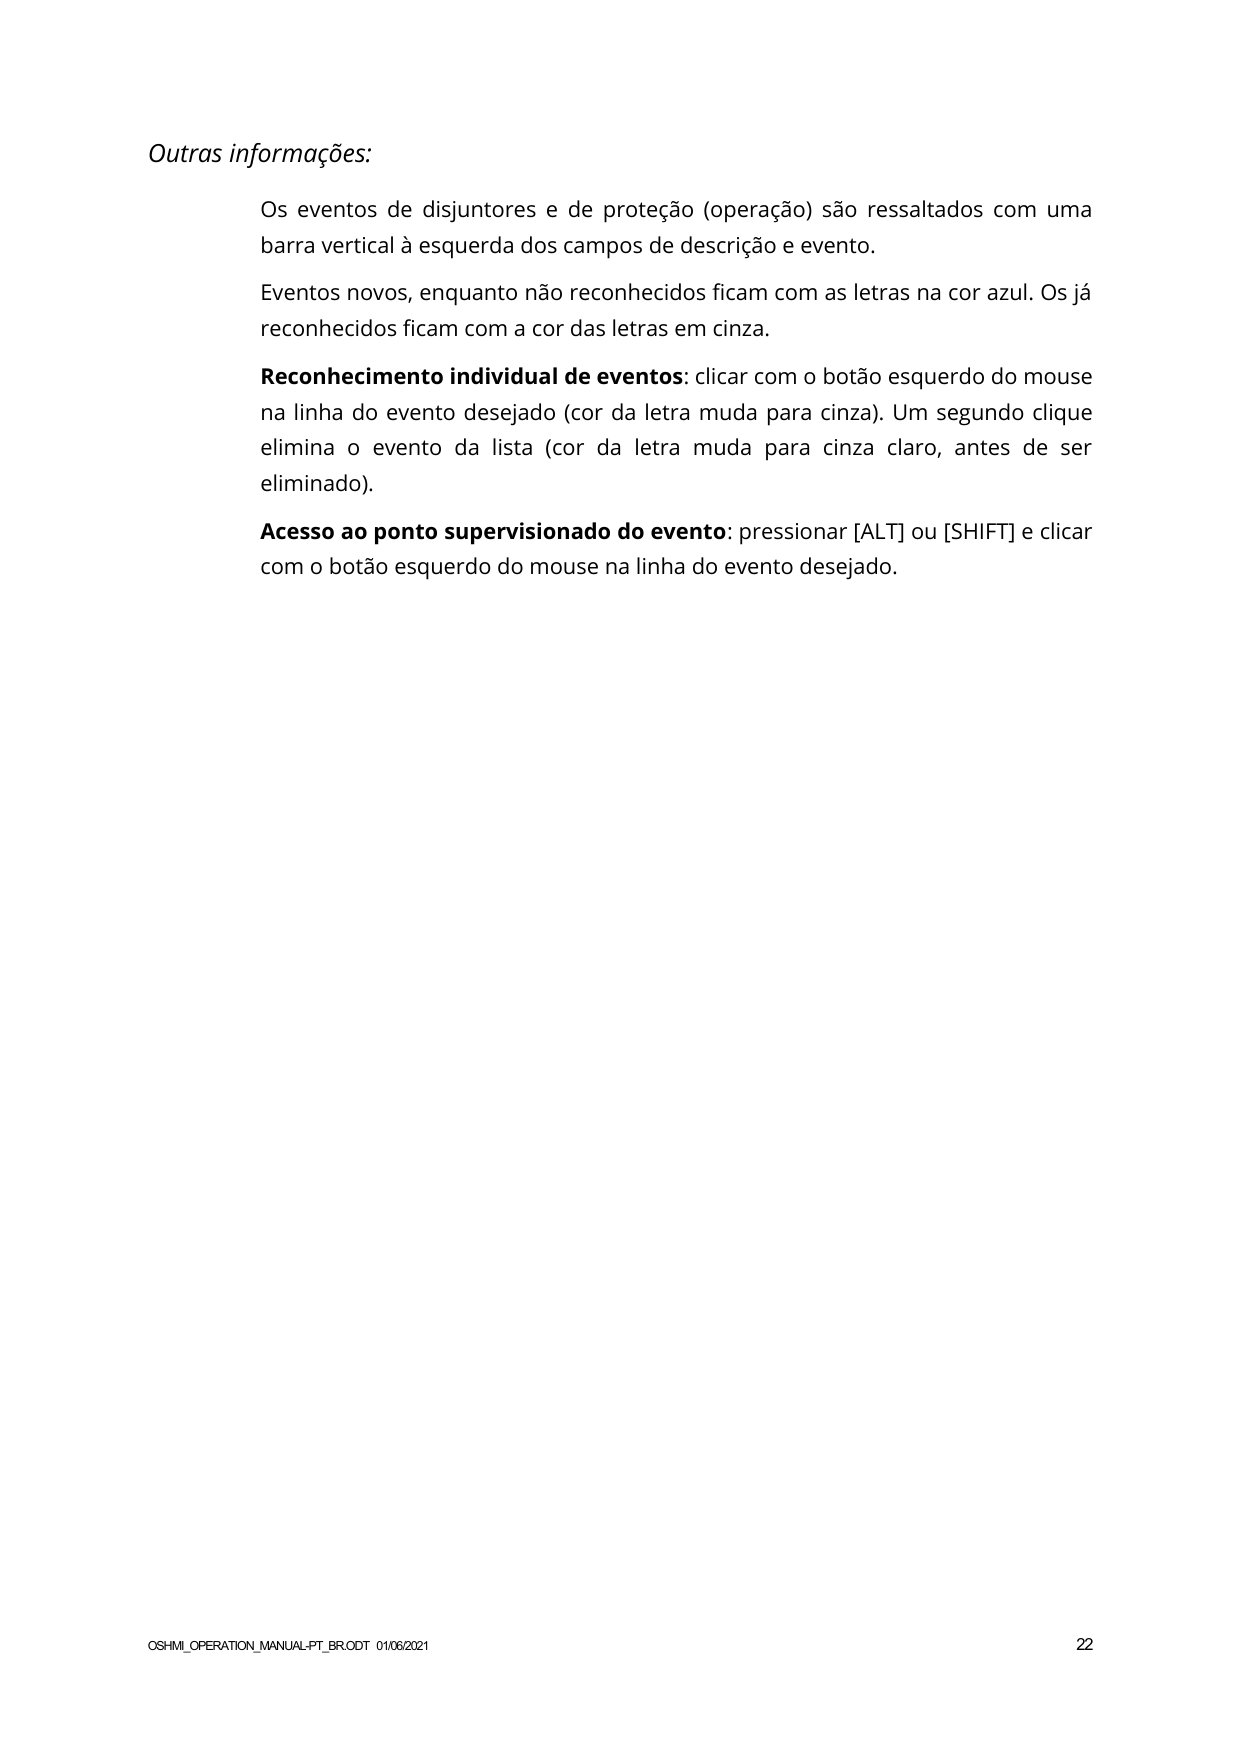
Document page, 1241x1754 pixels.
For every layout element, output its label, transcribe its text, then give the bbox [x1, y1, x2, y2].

text Acesso ao ponto supervisionado do evento: pressionar [ALT] ou [SHIFT] e clicar com o botão esquerdo do mouse na linha do evento desejado. [260, 516, 1093, 581]
text Eventos novos, enquanto não reconhecidos ficam com as letras na cor azul. Os já reconhecidos ficam com a cor das letras em cinza. [260, 277, 1093, 343]
subtitle Outras informações: [148, 136, 1093, 170]
text Reconhecimento individual de eventos: clicar com o botão esquerdo do mouse na linha do evento desejado (cor da letra muda para cinza). Um segundo clique elimina o evento da lista (cor da letra muda para cinza claro, antes de ser eliminado). [260, 361, 1093, 498]
text Os eventos de disjuntores e de proteção (operação) são ressaltados com uma barra vertical à esquerda dos campos de descrição e evento. [260, 194, 1093, 259]
